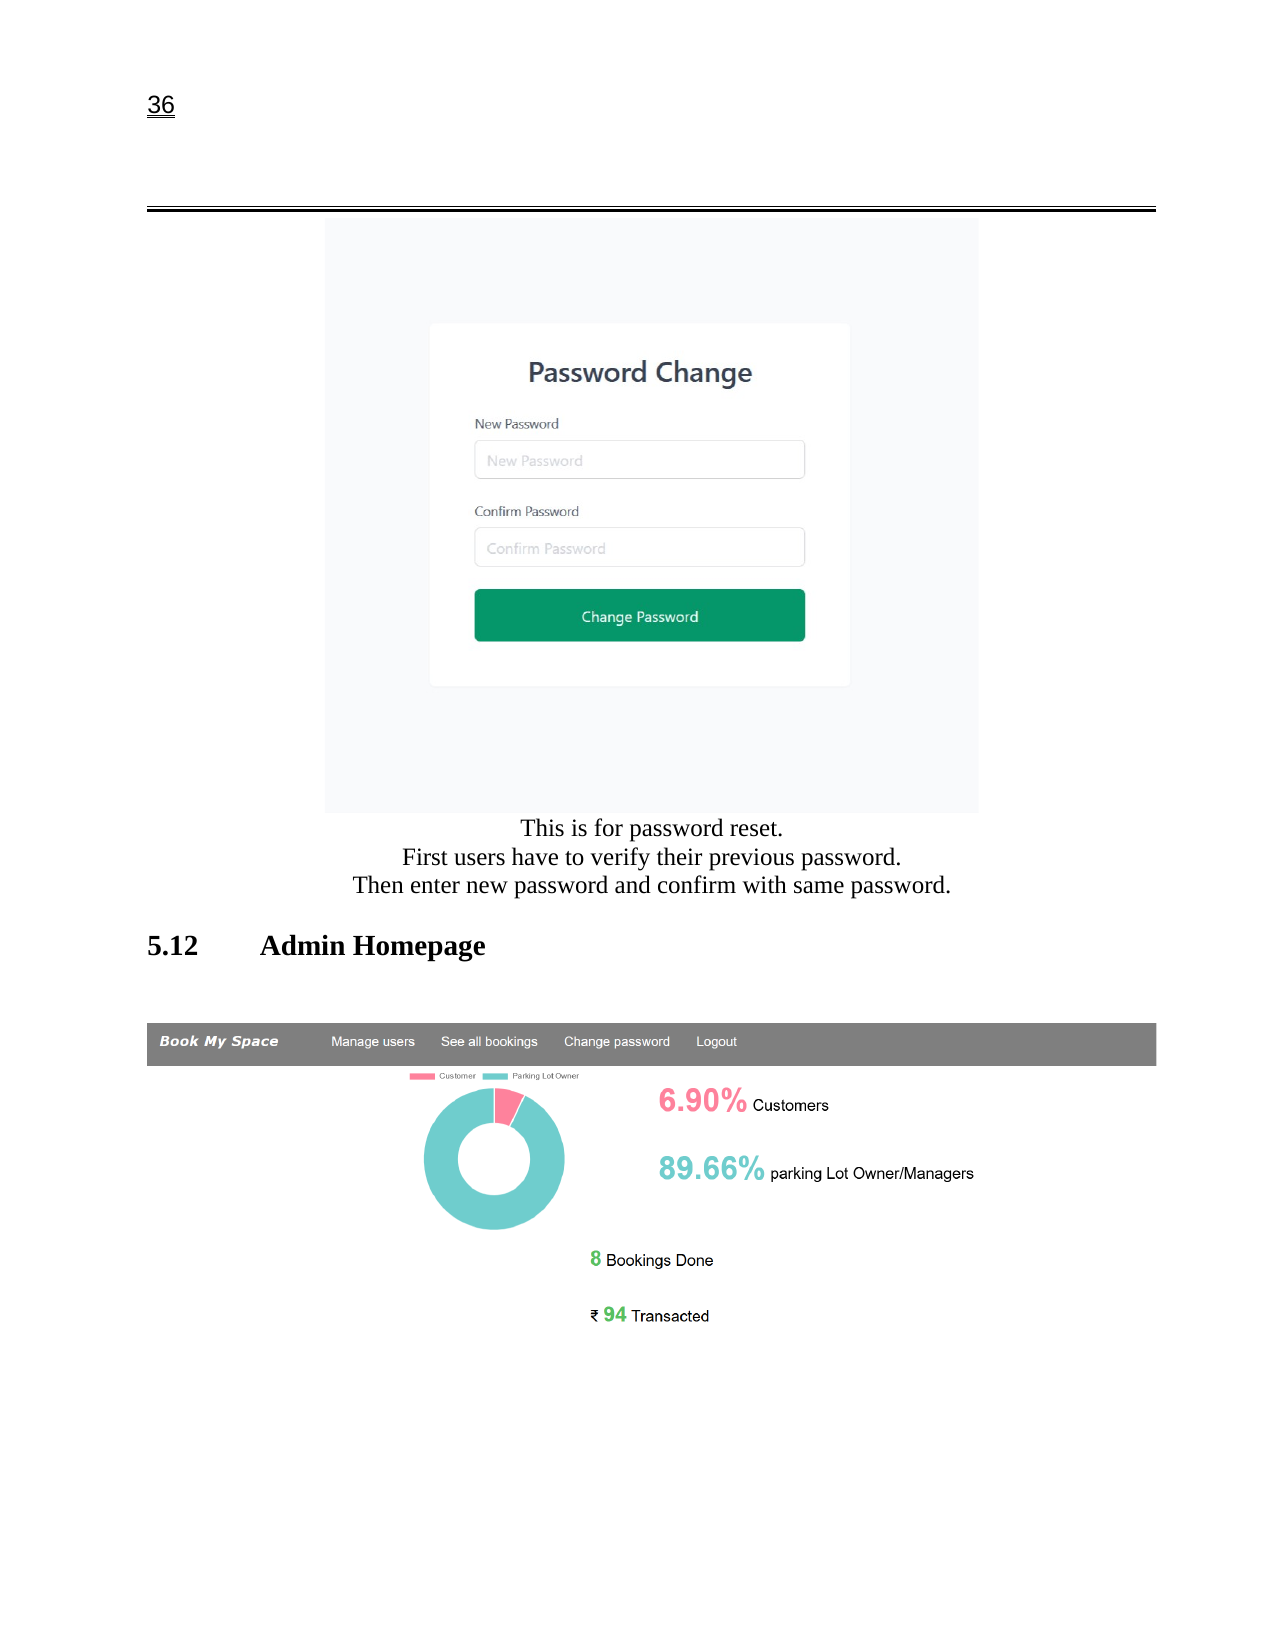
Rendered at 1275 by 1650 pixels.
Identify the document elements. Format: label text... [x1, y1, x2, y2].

text 5.12 Admin Homepage [147, 928, 1156, 961]
text This is for password reset. [147, 218, 1156, 842]
picture [324, 218, 979, 813]
text First users have to verify their previous password. [147, 842, 1156, 870]
text Then enter new password and confirm with same password. [147, 870, 1156, 899]
picture [147, 1023, 1157, 1333]
